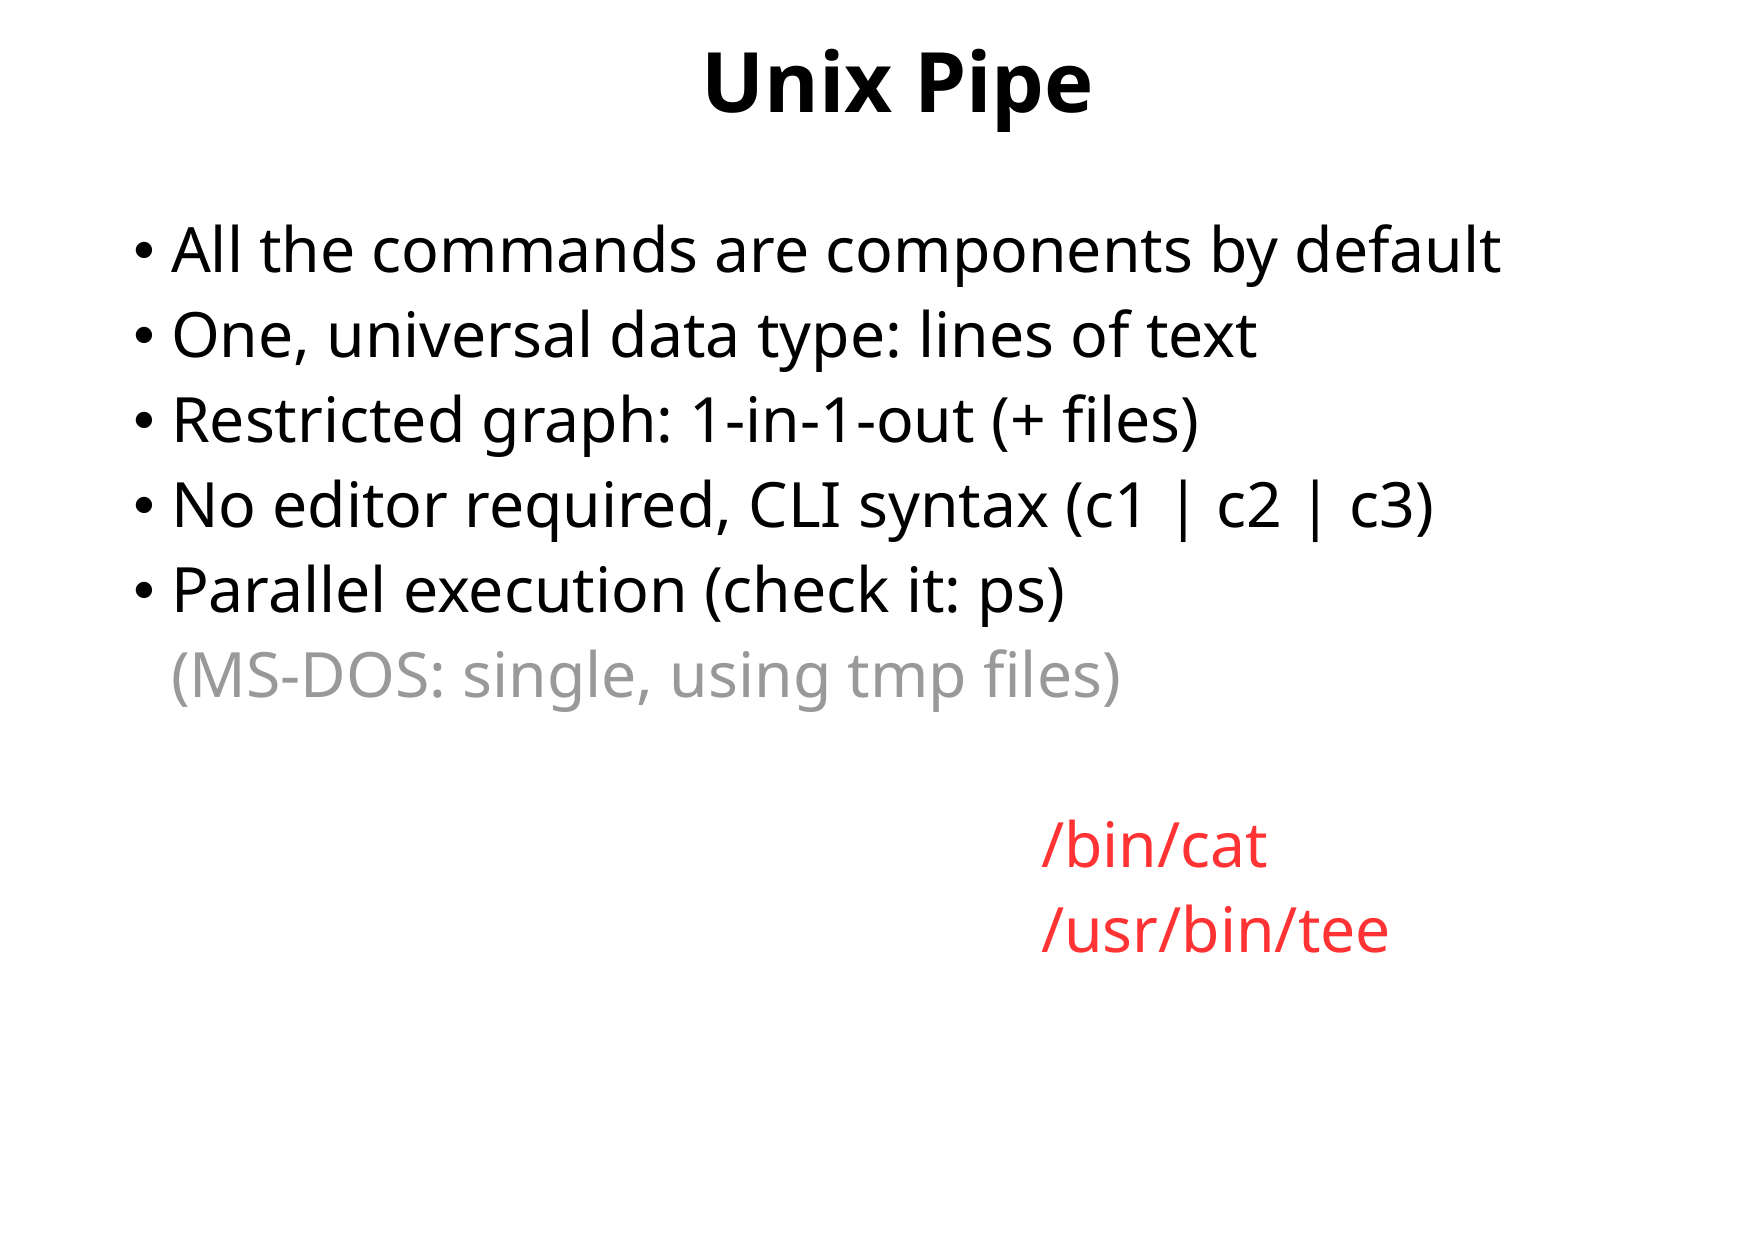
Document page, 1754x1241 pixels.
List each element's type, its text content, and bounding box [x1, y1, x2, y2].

list Restricted graph: 1-in-1-out (+ files) [133, 375, 1699, 461]
list One, universal data type: lines of text [133, 290, 1699, 375]
text /bin/cat [96, 801, 1699, 886]
list No editor required, CLI syntax (c1 | c2 | c3) [133, 461, 1699, 546]
text /usr/bin/tee [96, 886, 1699, 971]
list All the commands are components by default [133, 205, 1699, 290]
text Unix Pipe [96, 23, 1699, 137]
list Parallel execution (check it: ps) (MS-DOS: single, using tmp files) [133, 546, 1699, 716]
